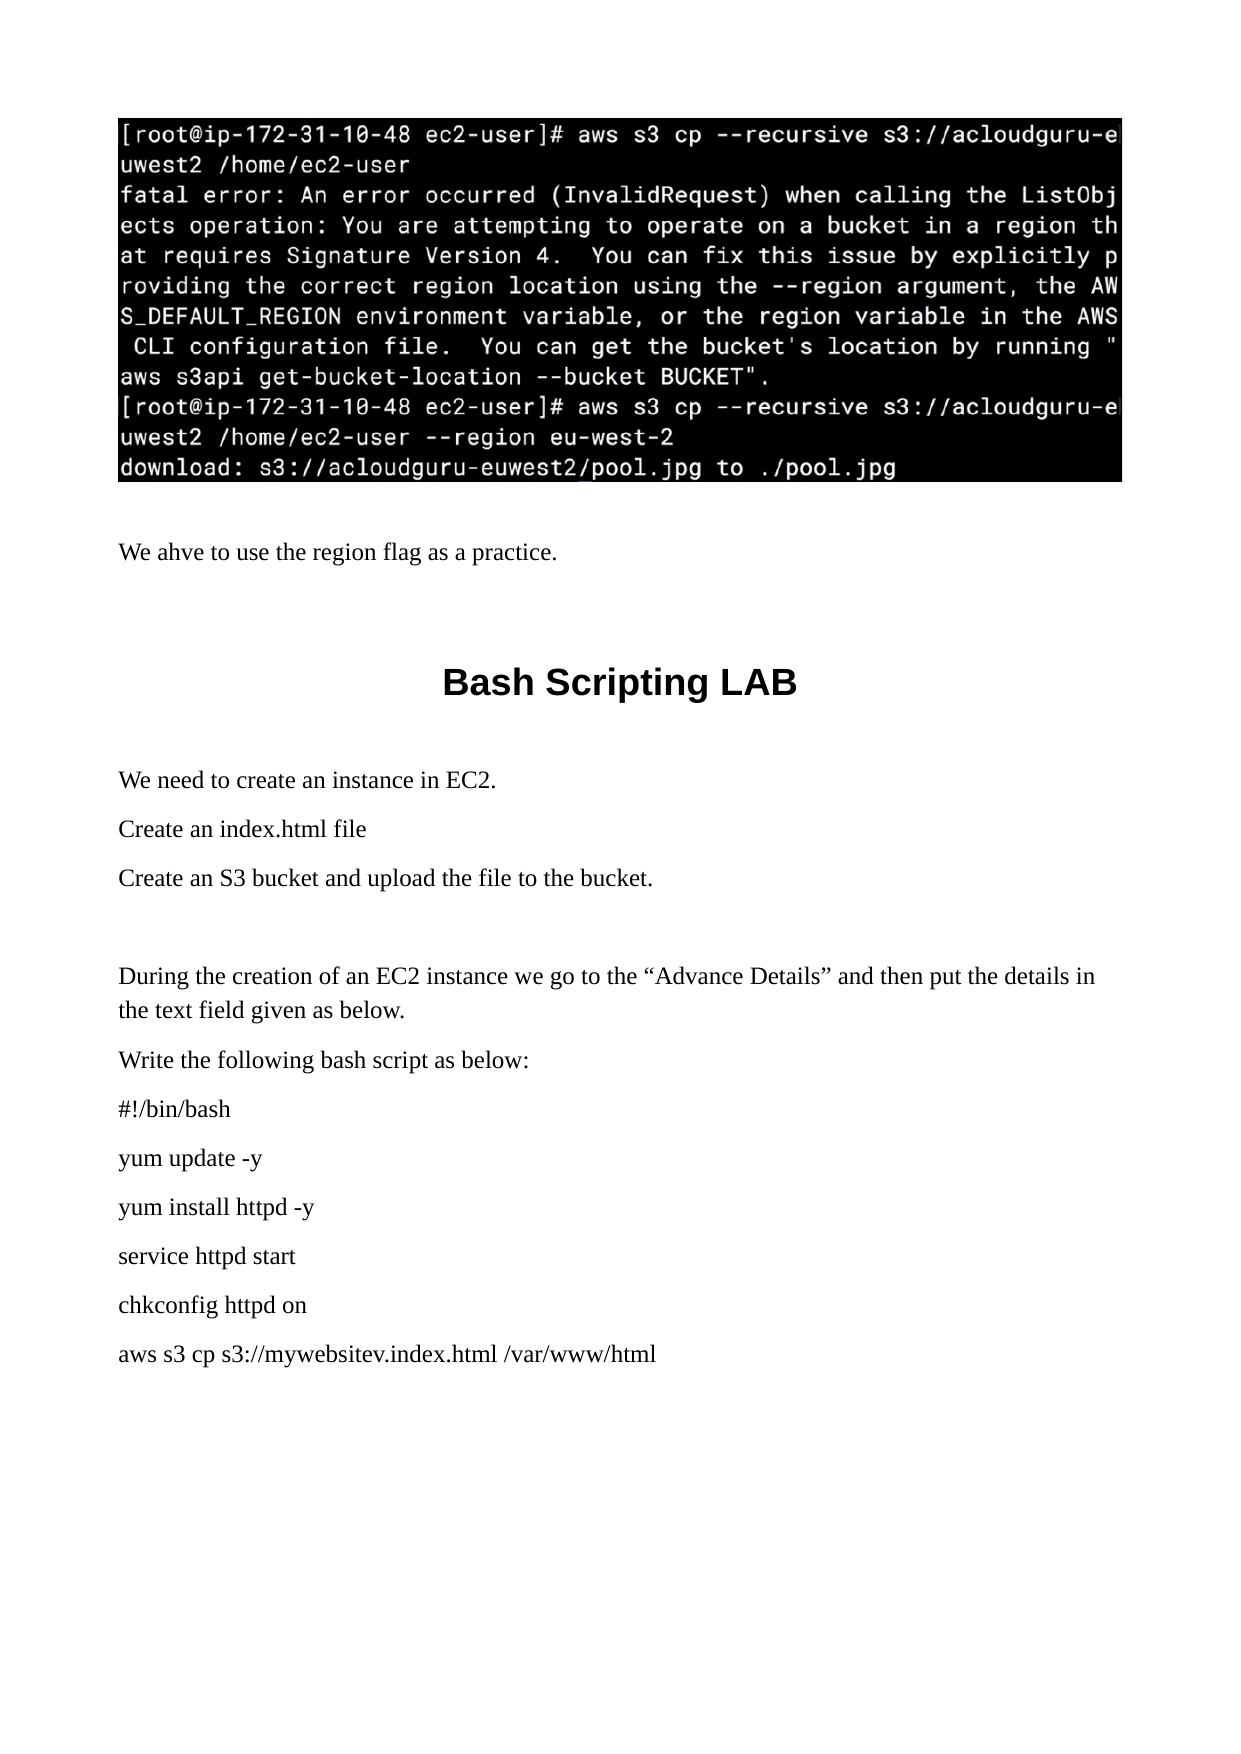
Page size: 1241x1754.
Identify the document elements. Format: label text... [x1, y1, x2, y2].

text yum update -y [118, 1143, 1122, 1172]
picture [118, 118, 1123, 482]
text Create an index.html file [118, 814, 1122, 843]
text chkconfig httpd on [118, 1290, 1122, 1319]
text Write the following bash script as below: [118, 1045, 1122, 1073]
text Create an S3 bucket and upload the file to the bucket. [118, 863, 1122, 892]
subtitle Bash Scripting LAB [118, 660, 1122, 703]
text #!/bin/bash [118, 1094, 1122, 1122]
text service httpd start [118, 1241, 1122, 1270]
text We ahve to use the region flag as a practice. [118, 537, 1122, 565]
text We need to create an instance in EC2. [118, 765, 1122, 794]
text aws s3 cp s3://mywebsitev.index.html /var/www/html [118, 1339, 1122, 1368]
text During the creation of an EC2 instance we go to the “Advance Details” and then put the details in the text field given as below. [118, 961, 1122, 1024]
text yum install httpd -y [118, 1192, 1122, 1221]
